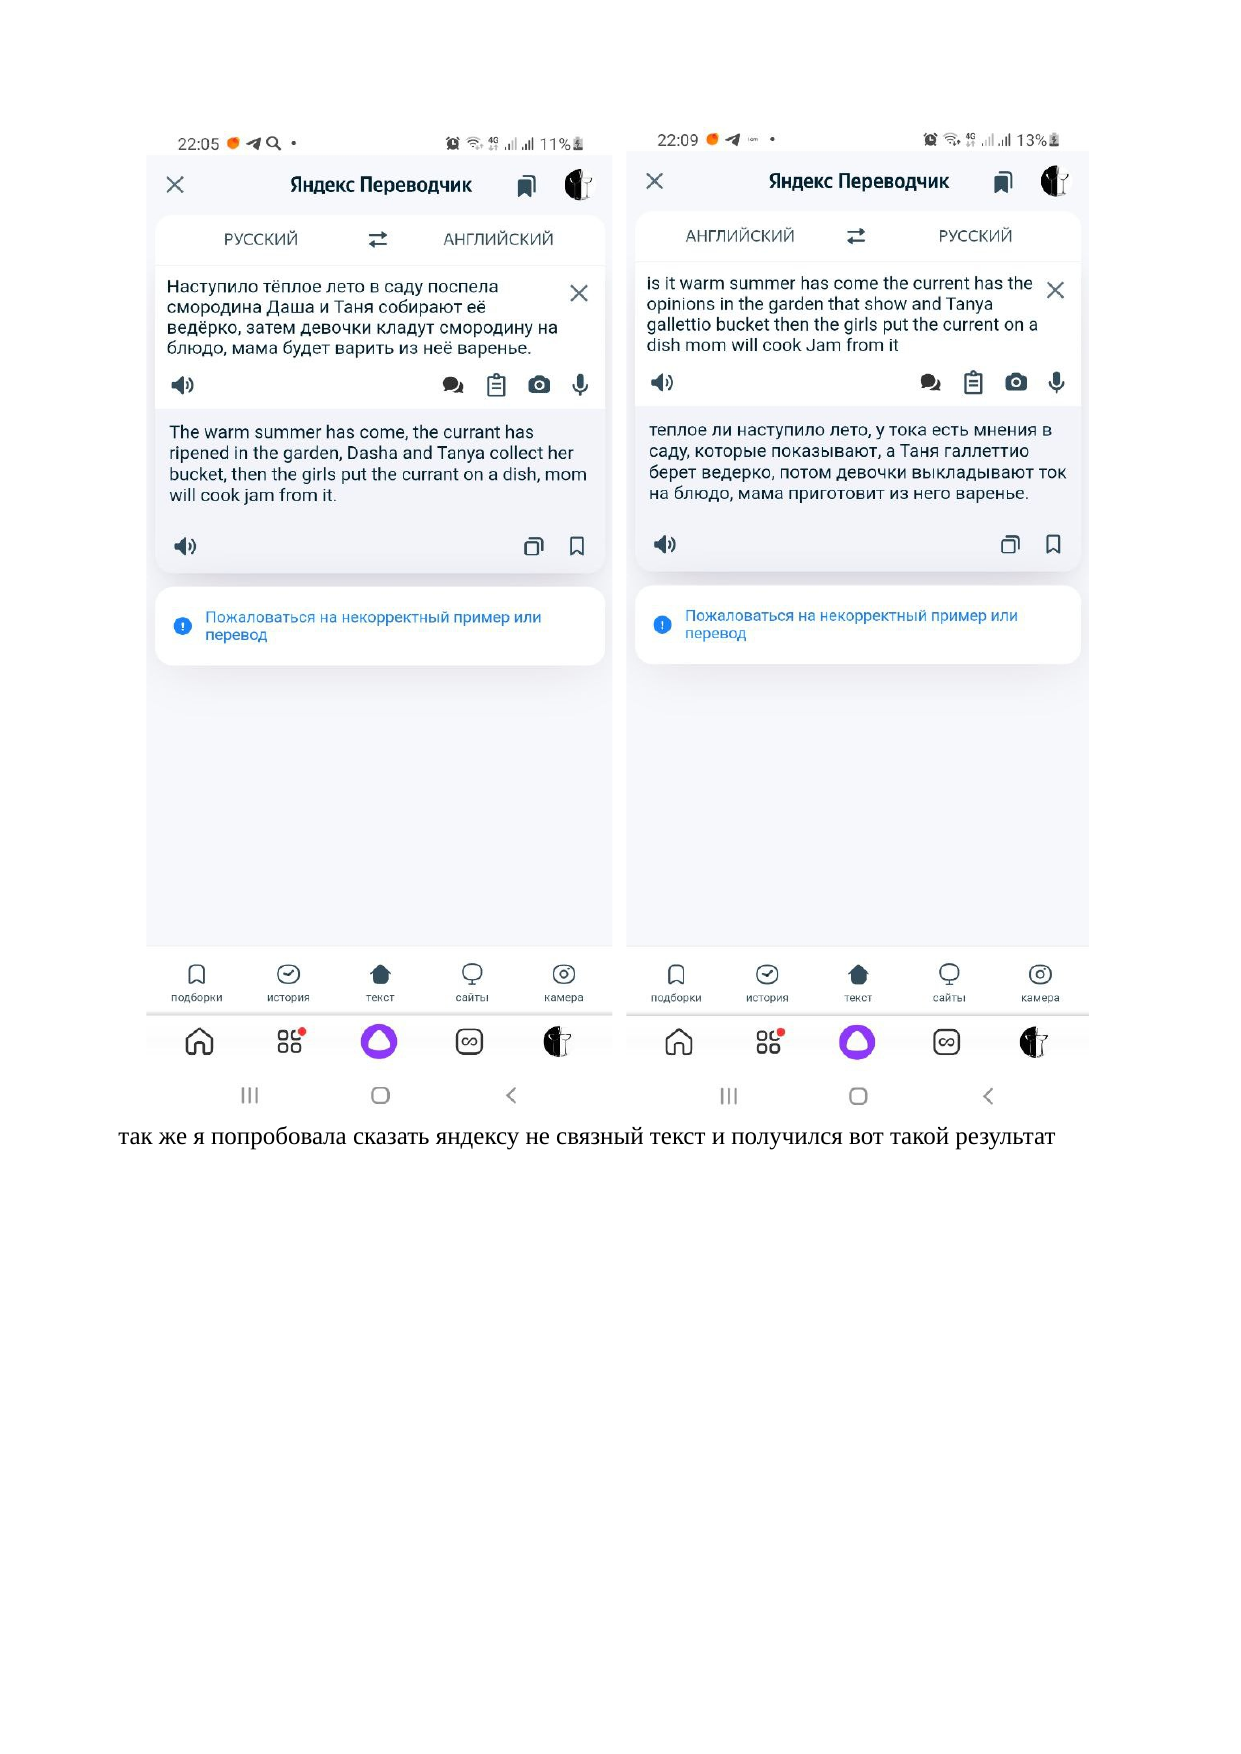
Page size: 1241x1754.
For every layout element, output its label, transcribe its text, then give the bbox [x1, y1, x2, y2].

picture [626, 114, 1089, 1121]
text так же я попробовала сказать яндексу не связный текст и получился вот такой результат [118, 118, 1122, 1149]
picture [146, 118, 613, 1120]
